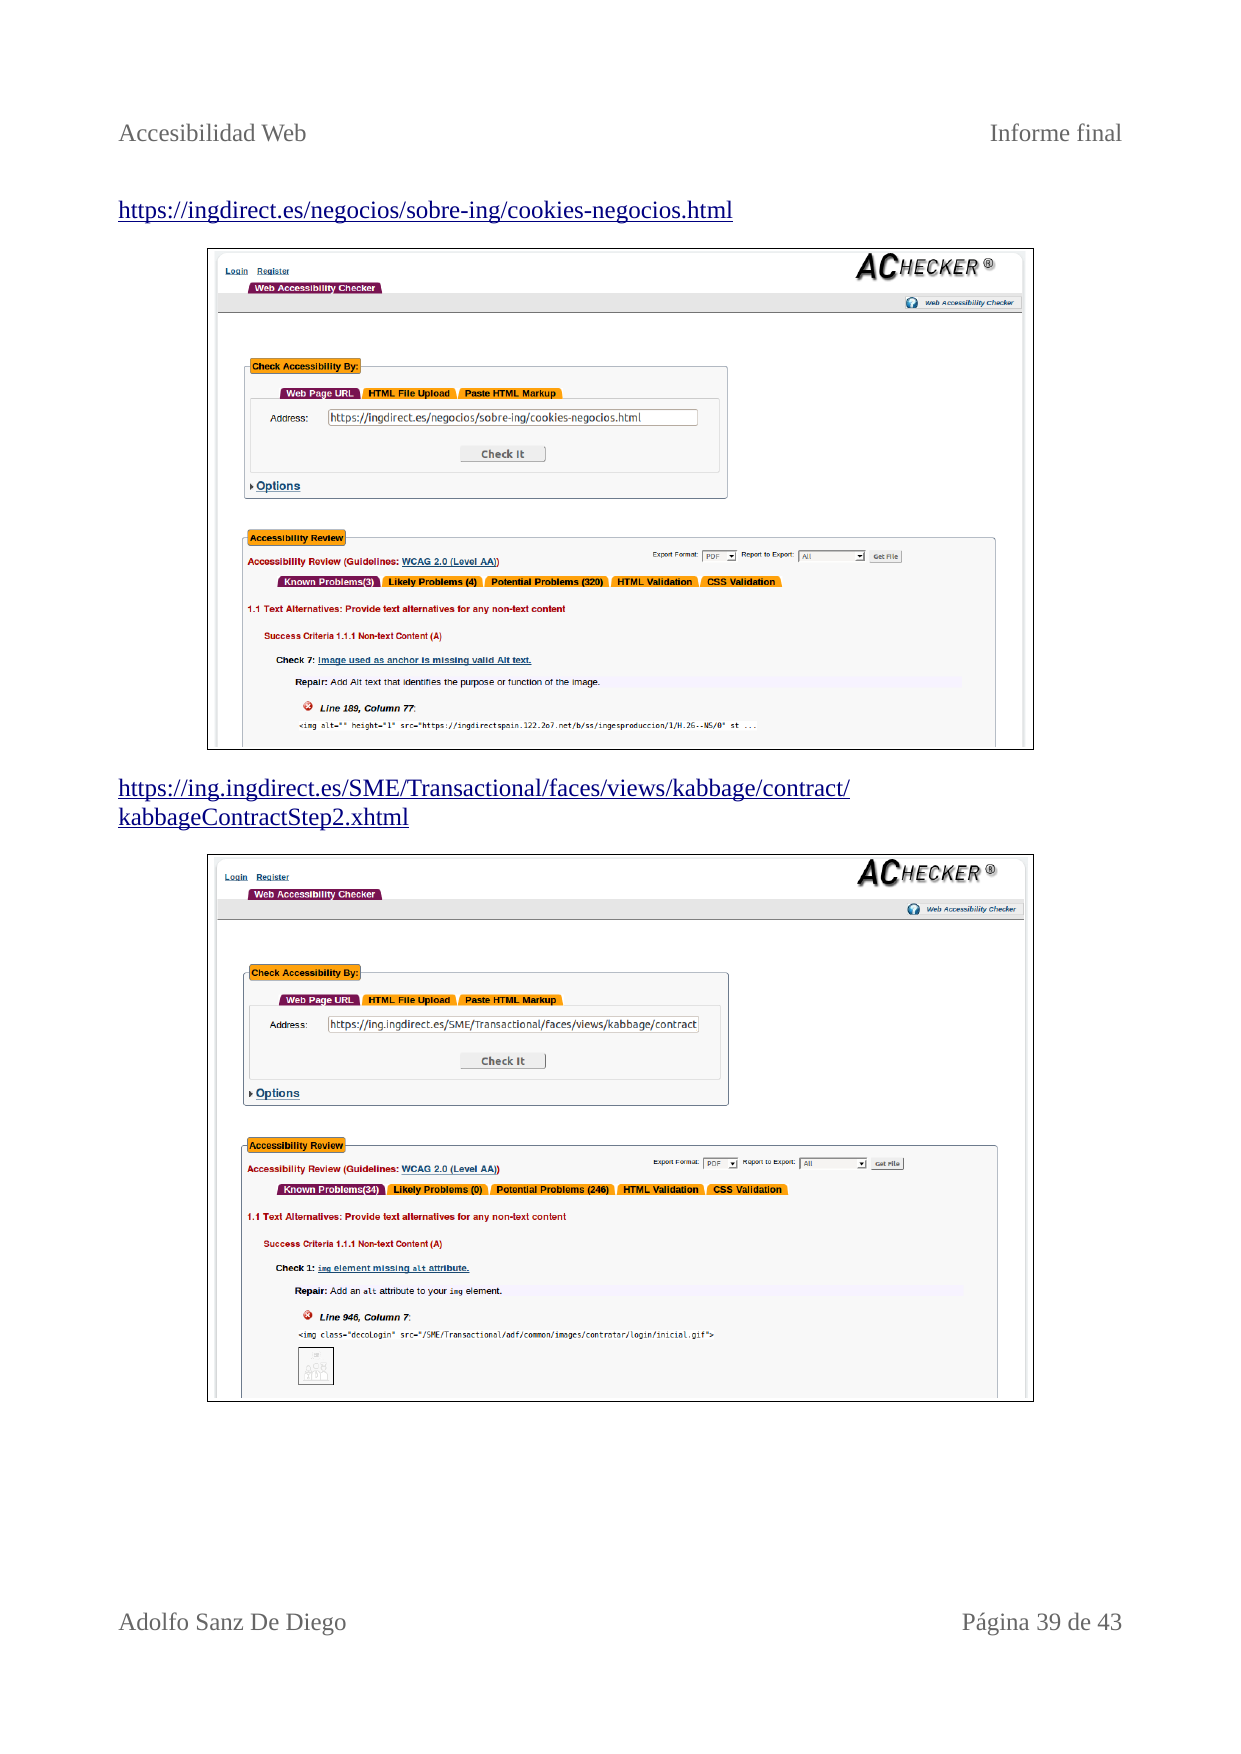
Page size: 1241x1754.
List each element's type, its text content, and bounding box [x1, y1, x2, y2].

text https://ing.ingdirect.es/SME/Transactional/faces/views/kabbage/contract/kabbageContractStep2.xhtml [118, 773, 1122, 830]
picture [209, 857, 1031, 1398]
text https://ingdirect.es/negocios/sobre-ing/cookies-negocios.html [118, 196, 1122, 224]
picture [209, 251, 1031, 747]
